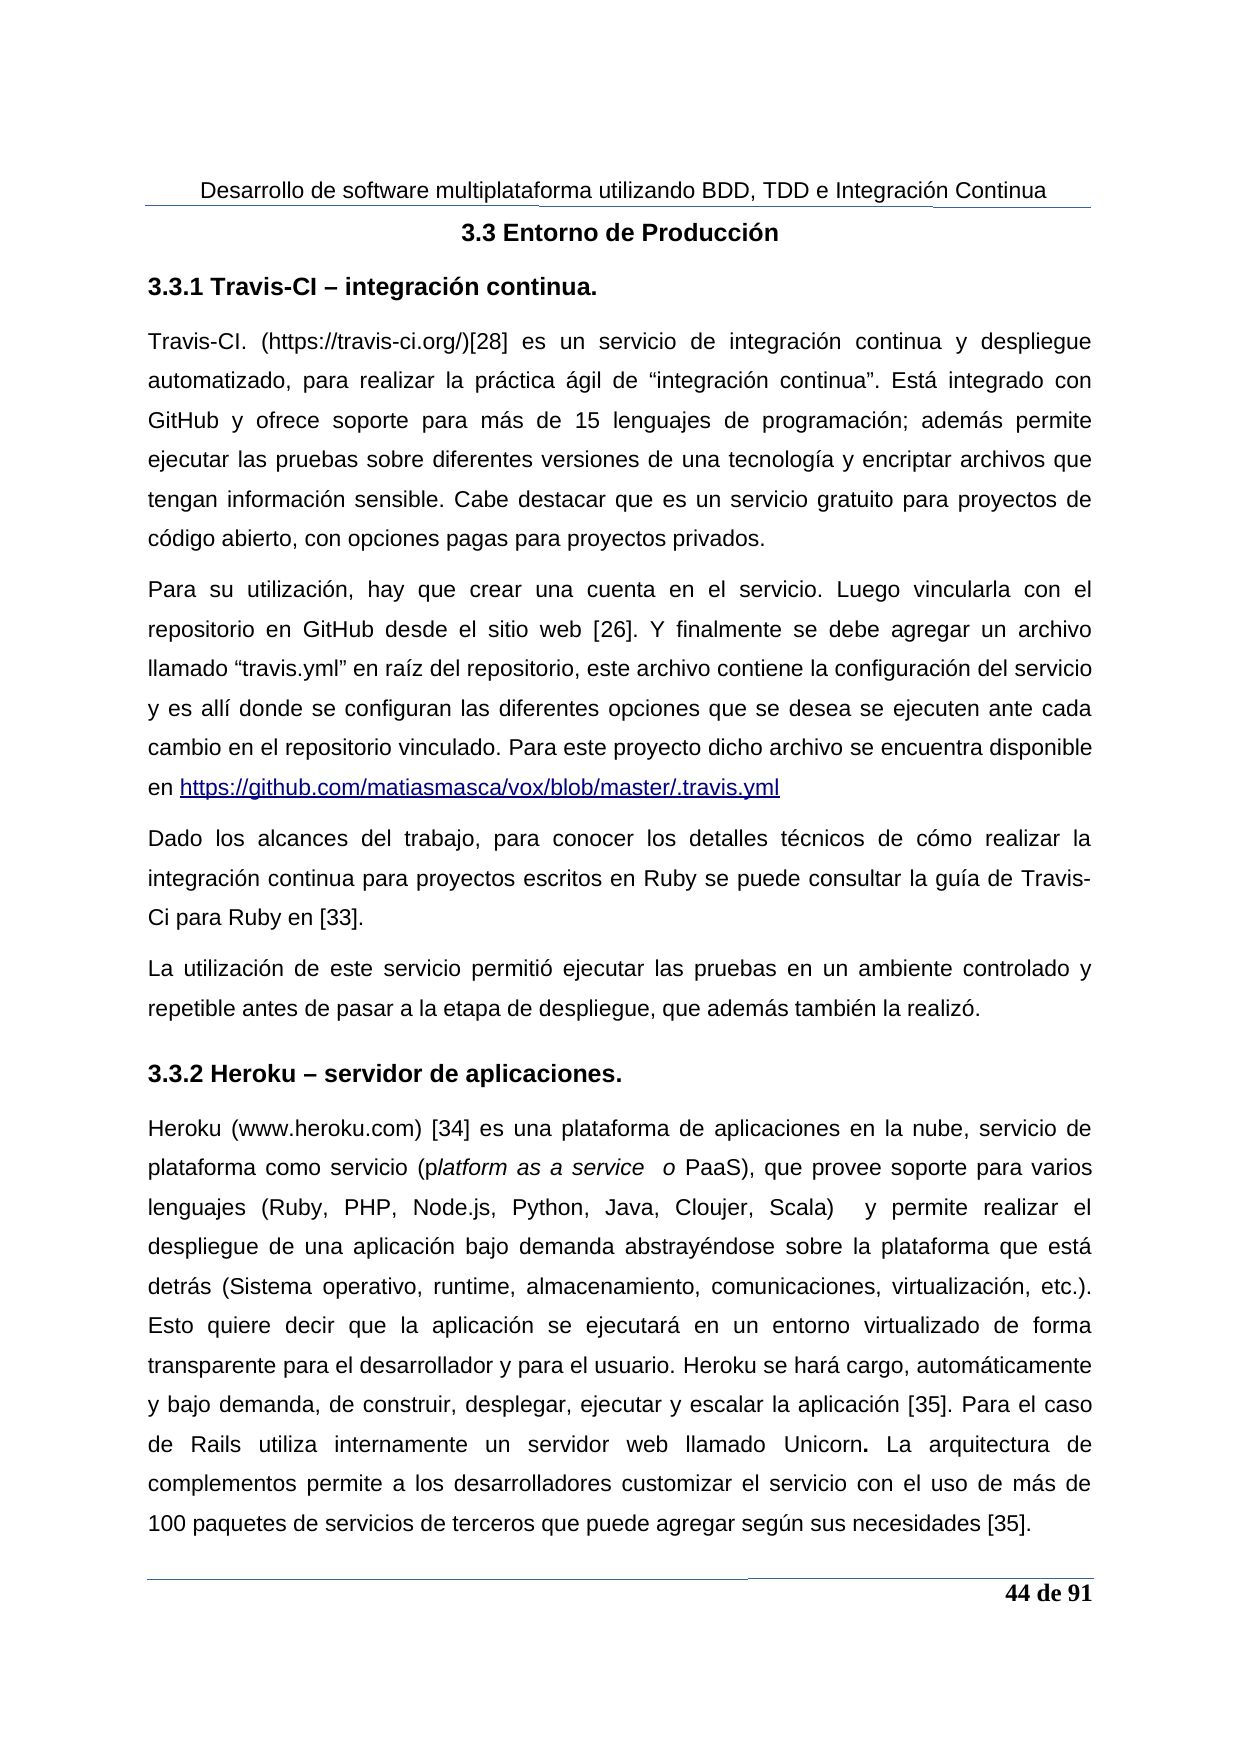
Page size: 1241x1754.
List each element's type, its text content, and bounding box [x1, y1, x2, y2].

text Travis-CI. (https://travis-ci.org/)[28] es un servicio de integración continua y despliegue automatizado, para realizar la práctica ágil de “integración continua”. Está integrado con GitHub y ofrece soporte para más de 15 lenguajes de programación; además permite ejecutar las pruebas sobre diferentes versiones de una tecnología y encriptar archivos que tengan información sensible. Cabe destacar que es un servicio gratuito para proyectos de código abierto, con opciones pagas para proyectos privados. [148, 328, 1093, 551]
text Para su utilización, hay que crear una cuenta en el servicio. Luego vincularla con el repositorio en GitHub desde el sitio web [26]. Y finalmente se debe agregar un archivo llamado “travis.yml” en raíz del repositorio, este archivo contiene la configuración del servicio y es allí donde se configuran las diferentes opciones que se desea se ejecuten ante cada cambio en el repositorio vinculado. Para este proyecto dicho archivo se encuentra disponible en https://github.com/matiasmasca/vox/blob/master/.travis.yml [148, 576, 1093, 800]
text La utilización de este servicio permitió ejecutar las pruebas en un ambiente controlado y repetible antes de pasar a la etapa de despliegue, que además también la realizó. [148, 955, 1093, 1021]
subtitle 3.3 Entorno de Producción [148, 218, 1093, 247]
subtitle 3.3.2 Heroku – servidor de aplicaciones. [148, 1059, 1093, 1088]
subtitle 3.3.1 Travis-CI – integración continua. [148, 272, 1093, 301]
text Heroku (www.heroku.com) [34] es una plataforma de aplicaciones en la nube, servicio de plataforma como servicio (platform as a service o PaaS), que provee soporte para varios lenguajes (Ruby, PHP, Node.js, Python, Java, Cloujer, Scala) y permite realizar el despliegue de una aplicación bajo demanda abstrayéndose sobre la plataforma que está detrás (Sistema operativo, runtime, almacenamiento, comunicaciones, virtualización, etc.). Esto quiere decir que la aplicación se ejecutará en un entorno virtualizado de forma transparente para el desarrollador y para el usuario. Heroku se hará cargo, automáticamente y bajo demanda, de construir, desplegar, ejecutar y escalar la aplicación [35]. Para el caso de Rails utiliza internamente un servidor web llamado Unicorn. La arquitectura de complementos permite a los desarrolladores customizar el servicio con el uso de más de 100 paquetes de servicios de terceros que puede agregar según sus necesidades [35]. [148, 1115, 1093, 1536]
text Dado los alcances del trabajo, para conocer los detalles técnicos de cómo realizar la integración continua para proyectos escritos en Ruby se puede consultar la guía de Travis-Ci para Ruby en [33]. [148, 825, 1093, 930]
